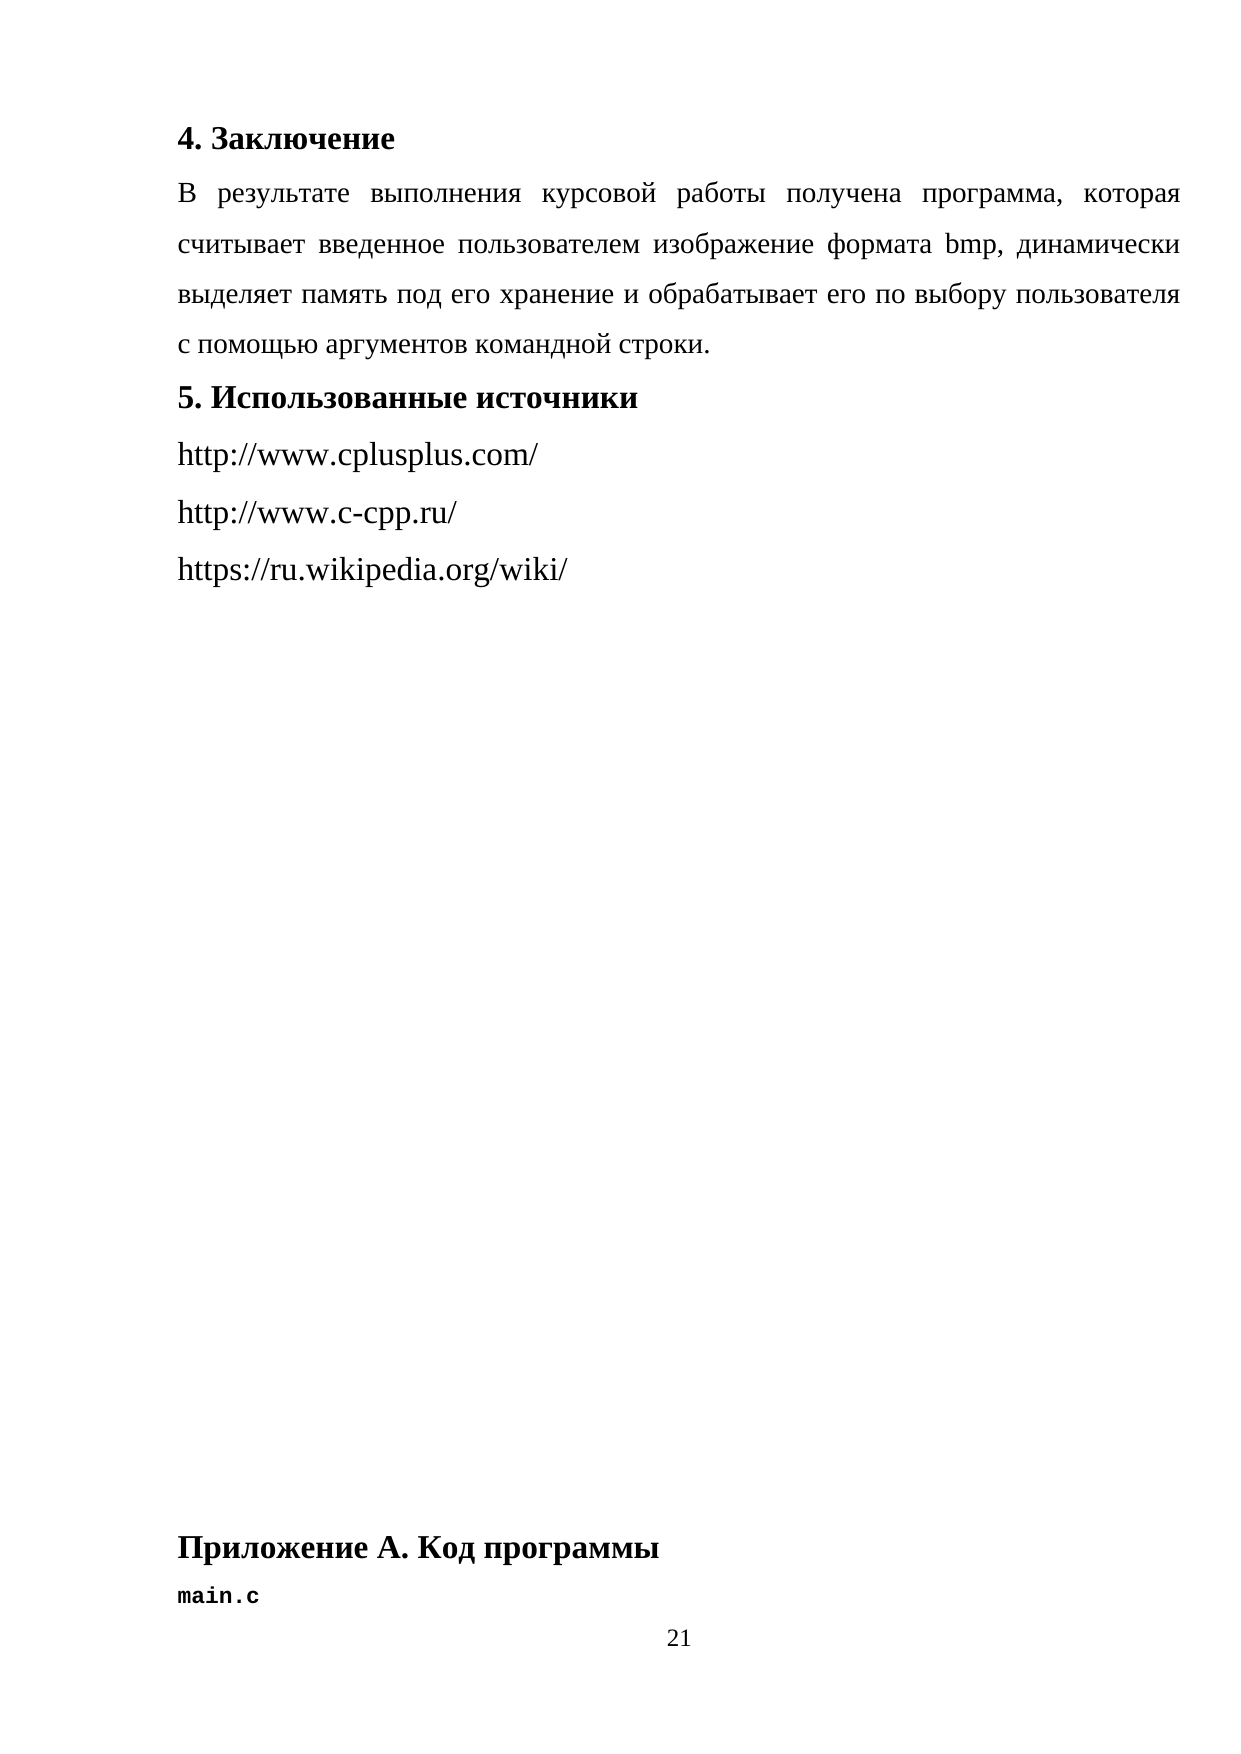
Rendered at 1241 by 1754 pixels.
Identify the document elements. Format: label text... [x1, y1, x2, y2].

text 5. Использованные источники [177, 377, 1181, 415]
text http://www.c-cpp.ru/ [177, 492, 1181, 530]
text http://www.cplusplus.com/ [177, 434, 1181, 473]
text Приложение А. Код программы [177, 1527, 1181, 1565]
text В результате выполнения курсовой работы получена программа, которая считывает введенное пользователем изображение формата bmp, динамически выделяет память под его хранение и обрабатывает его по выбору пользователя с помощью аргументов командной строки. [177, 176, 1181, 360]
text main.c [177, 1584, 1181, 1610]
text https://ru.wikipedia.org/wiki/ [177, 549, 1181, 588]
text 4. Заключение [177, 118, 1181, 156]
